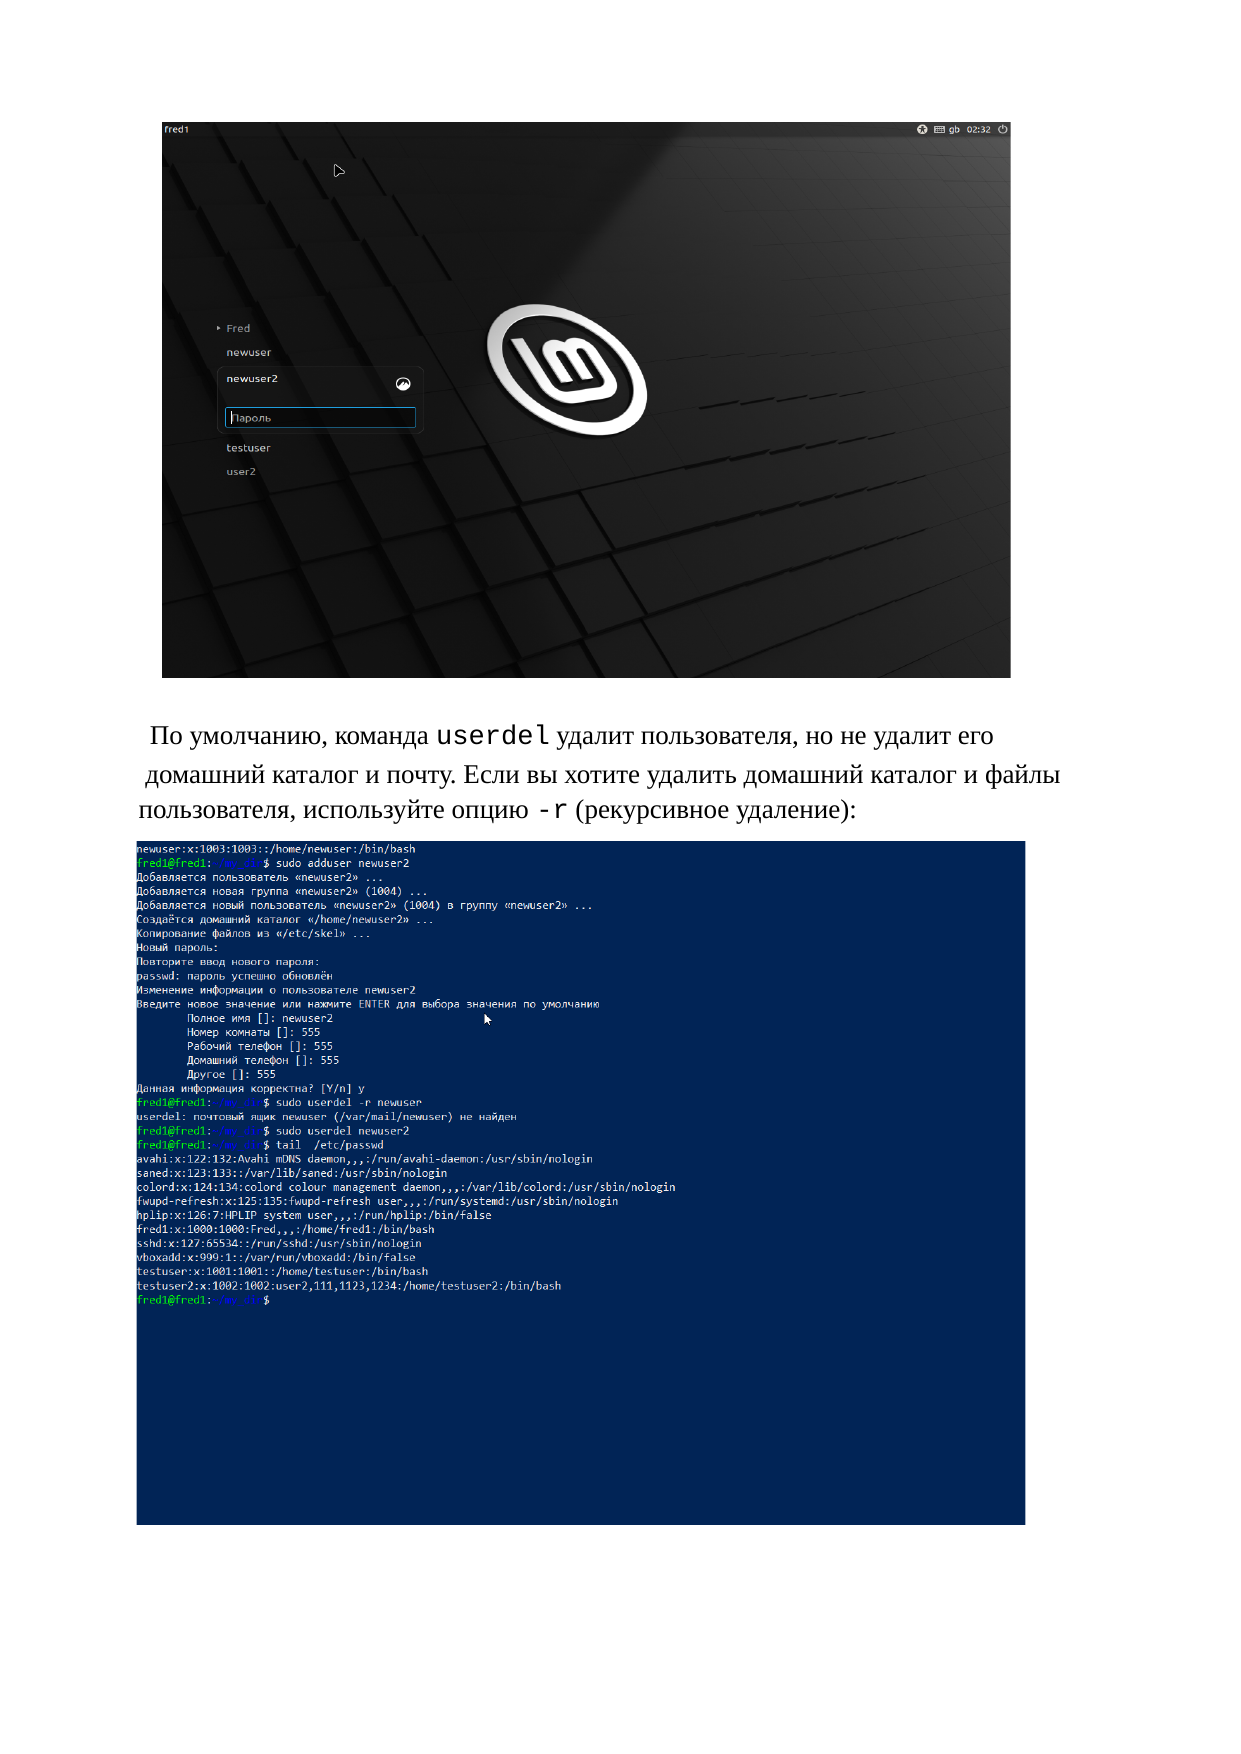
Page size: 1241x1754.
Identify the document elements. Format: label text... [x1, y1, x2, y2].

text По умолчанию, команда userdel удалит пользователя, но не удалит его [118, 715, 1122, 752]
text пользователя, используйте опцию -r (рекурсивное удаление): [118, 793, 1122, 827]
text домашний каталог и почту. Если вы хотите удалить домашний каталог и файлы [118, 758, 1122, 789]
picture [162, 122, 1011, 678]
picture [136, 841, 1026, 1525]
